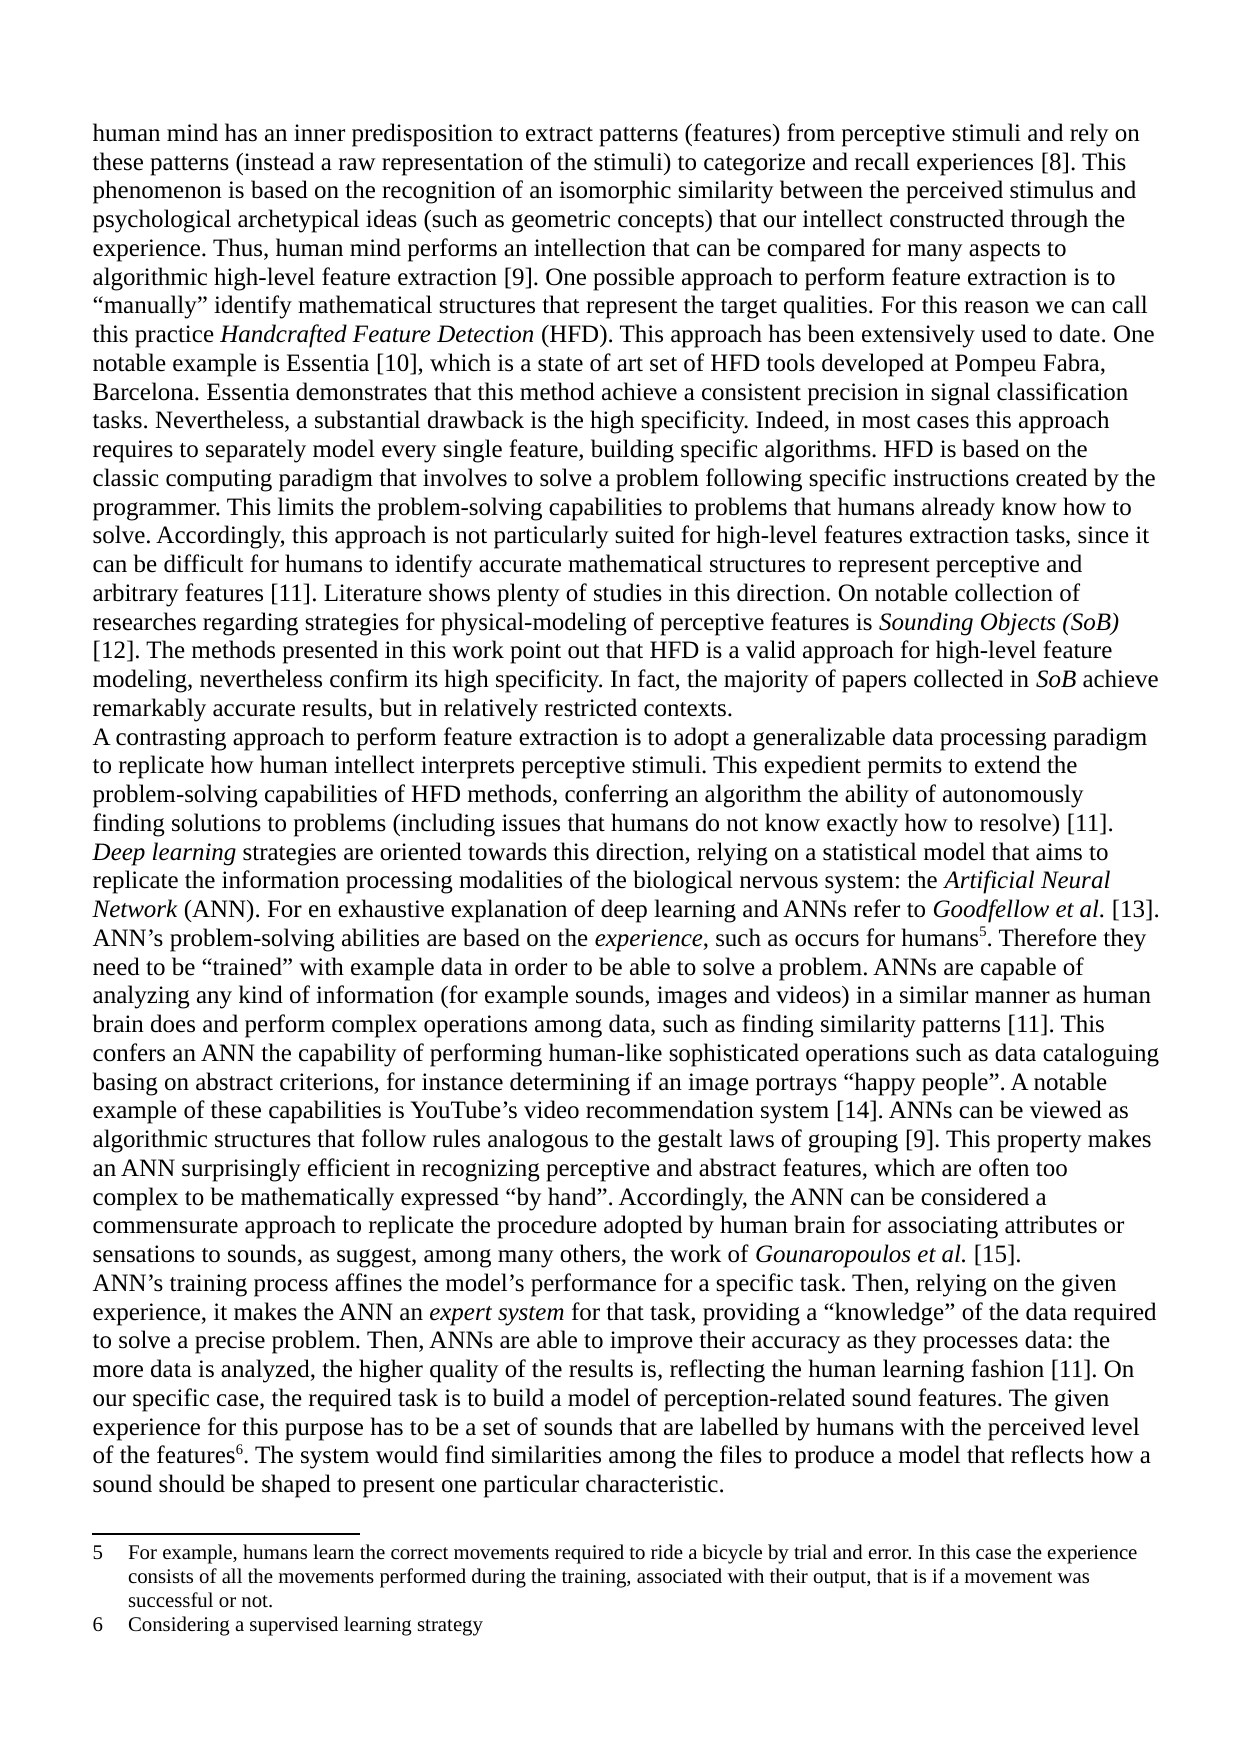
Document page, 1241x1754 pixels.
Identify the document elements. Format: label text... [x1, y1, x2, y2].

text Considering a supervised learning strategy [92, 1612, 1160, 1636]
text ANN’s training process affines the model’s performance for a specific task. Then, relying on the given experience, it makes the ANN an expert system for that task, providing a “knowledge” of the data required to solve a precise problem. Then, ANNs are able to improve their accuracy as they processes data: the more data is analyzed, the higher quality of the results is, reflecting the human learning fashion [11]. On our specific case, the required task is to build a model of perception-related sound features. The given experience for this purpose has to be a set of sounds that are labelled by humans with the perceived level of the features. The system would find similarities among the files to produce a model that reflects how a sound should be shaped to present one particular characteristic. [92, 1268, 1160, 1498]
text For example, humans learn the correct movements required to ride a bicycle by trial and error. In this case the experience consists of all the movements performed during the training, associated with their output, that is if a movement was successful or not. [92, 1539, 1160, 1612]
text A contrasting approach to perform feature extraction is to adopt a generalizable data processing paradigm to replicate how human intellect interprets perceptive stimuli. This expedient permits to extend the problem-solving capabilities of HFD methods, conferring an algorithm the ability of autonomously finding solutions to problems (including issues that humans do not know exactly how to resolve) [11]. Deep learning strategies are oriented towards this direction, relying on a statistical model that aims to replicate the information processing modalities of the biological nervous system: the Artificial Neural Network (ANN). For en exhaustive explanation of deep learning and ANNs refer to Goodfellow et al. [13]. ANN’s problem-solving abilities are based on the experience, such as occurs for humans. Therefore they need to be “trained” with example data in order to be able to solve a problem. ANNs are capable of analyzing any kind of information (for example sounds, images and videos) in a similar manner as human brain does and perform complex operations among data, such as finding similarity patterns [11]. This confers an ANN the capability of performing human-like sophisticated operations such as data cataloguing basing on abstract criterions, for instance determining if an image portrays “happy people”. A notable example of these capabilities is YouTube’s video recommendation system [14]. ANNs can be viewed as algorithmic structures that follow rules analogous to the gestalt laws of grouping [9]. This property makes an ANN surprisingly efficient in recognizing perceptive and abstract features, which are often too complex to be mathematically expressed “by hand”. Accordingly, the ANN can be considered a commensurate approach to replicate the procedure adopted by human brain for associating attributes or sensations to sounds, as suggest, among many others, the work of Gounaropoulos et al. [15]. [92, 722, 1160, 1268]
text remarkably accurate results, but in relatively restricted contexts. [92, 693, 1160, 722]
text human mind has an inner predisposition to extract patterns (features) from perceptive stimuli and rely on these patterns (instead a raw representation of the stimuli) to categorize and recall experiences [8]. This phenomenon is based on the recognition of an isomorphic similarity between the perceived stimulus and psychological archetypical ideas (such as geometric concepts) that our intellect constructed through the experience. Thus, human mind performs an intellection that can be compared for many aspects to algorithmic high-level feature extraction [9]. One possible approach to perform feature extraction is to “manually” identify mathematical structures that represent the target qualities. For this reason we can call this practice Handcrafted Feature Detection (HFD). This approach has been extensively used to date. One notable example is Essentia [10], which is a state of art set of HFD tools developed at Pompeu Fabra, Barcelona. Essentia demonstrates that this method achieve a consistent precision in signal classification tasks. Nevertheless, a substantial drawback is the high specificity. Indeed, in most cases this approach requires to separately model every single feature, building specific algorithms. HFD is based on the classic computing paradigm that involves to solve a problem following specific instructions created by the programmer. This limits the problem-solving capabilities to problems that humans already know how to solve. Accordingly, this approach is not particularly suited for high-level features extraction tasks, since it can be difficult for humans to identify accurate mathematical structures to represent perceptive and arbitrary features [11]. Literature shows plenty of studies in this direction. On notable collection of researches regarding strategies for physical-modeling of perceptive features is Sounding Objects (SoB) [12]. The methods presented in this work point out that HFD is a valid approach for high-level feature modeling, nevertheless confirm its high specificity. In fact, the majority of papers collected in SoB achieve [92, 118, 1160, 693]
